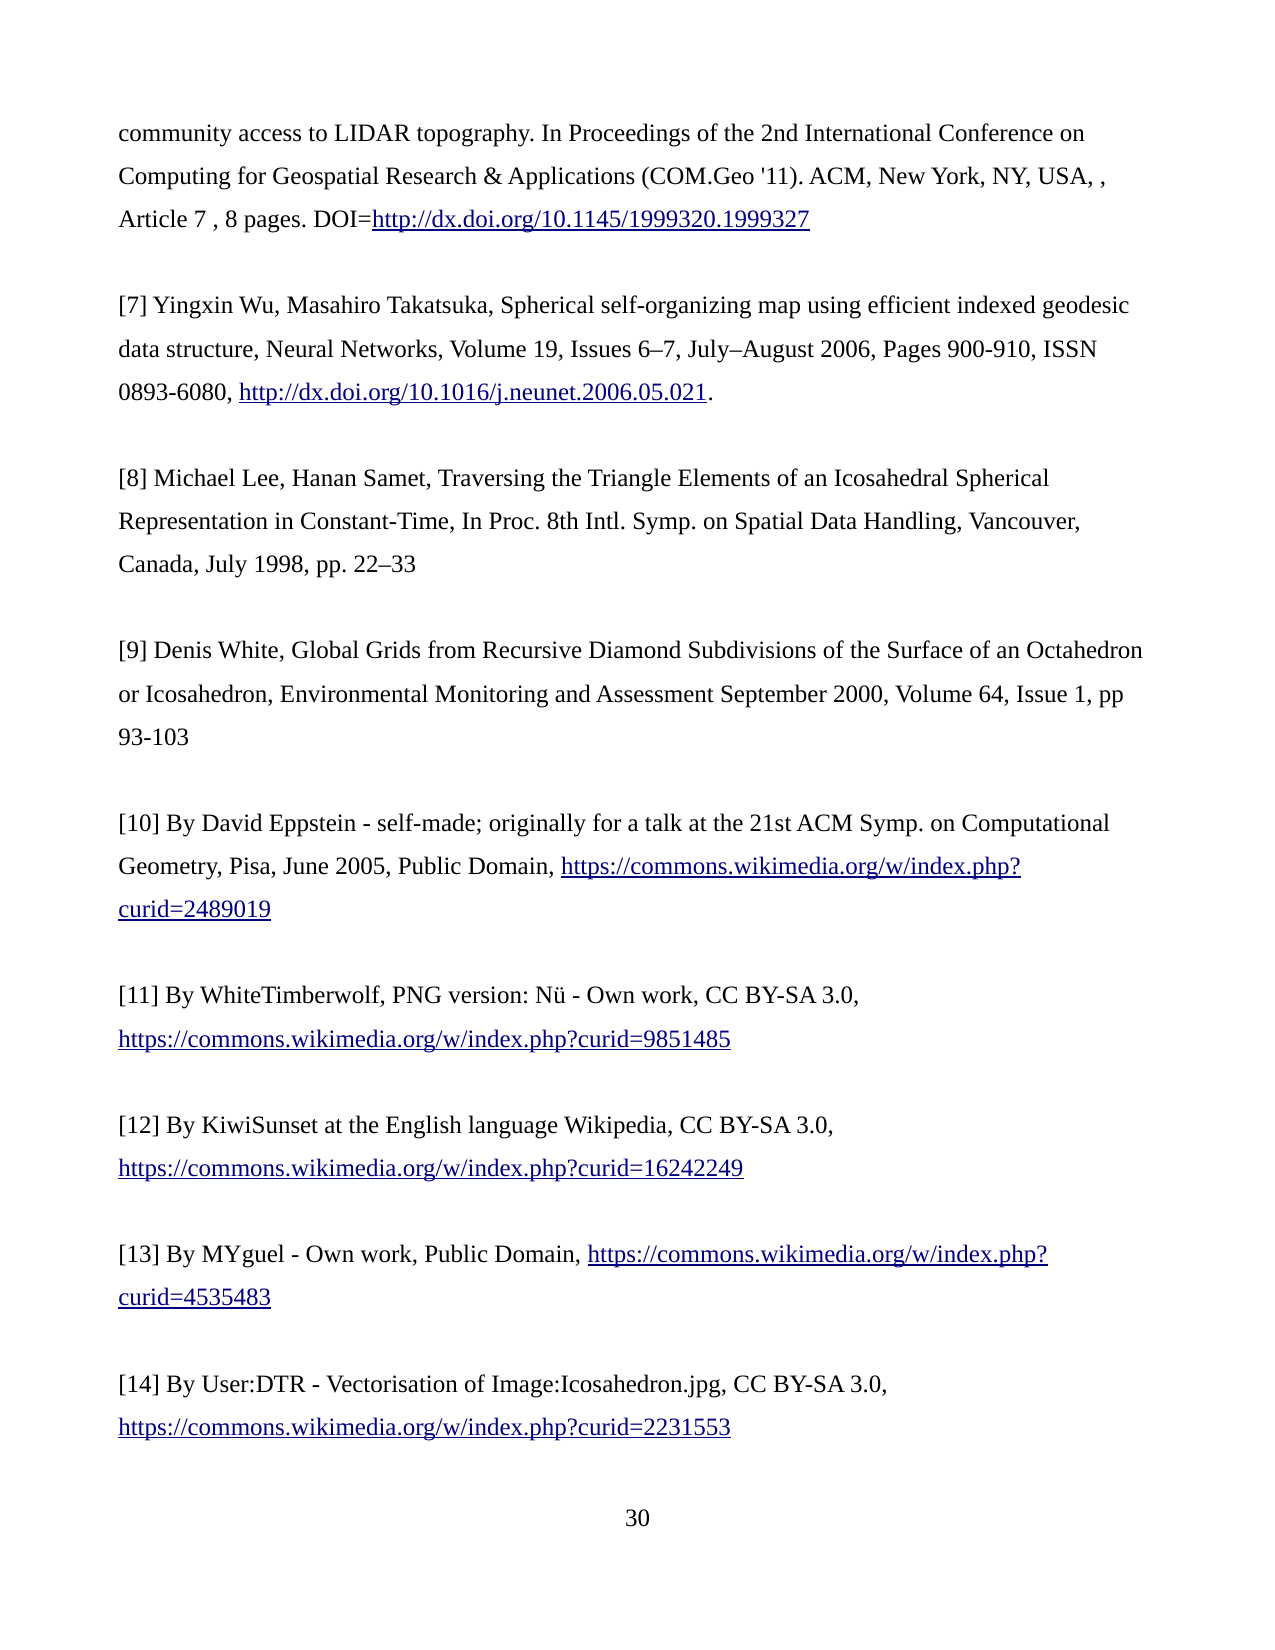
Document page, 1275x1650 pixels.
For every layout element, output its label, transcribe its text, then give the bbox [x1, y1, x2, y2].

text [14] By User:DTR - Vectorisation of Image:Icosahedron.jpg, CC BY-SA 3.0, https://commons.wikimedia.org/w/index.php?curid=2231553 [118, 1369, 1157, 1441]
text community access to LIDAR topography. In Proceedings of the 2nd International Conference on Computing for Geospatial Research & Applications (COM.Geo '11). ACM, New York, NY, USA, , Article 7 , 8 pages. DOI=http://dx.doi.org/10.1145/1999320.1999327 [118, 118, 1157, 233]
text [10] By David Eppstein - self-made; originally for a talk at the 21st ACM Symp. on Computational Geometry, Pisa, June 2005, Public Domain, https://commons.wikimedia.org/w/index.php?curid=2489019 [118, 808, 1157, 923]
text [11] By WhiteTimberwolf, PNG version: Nü - Own work, CC BY-SA 3.0, https://commons.wikimedia.org/w/index.php?curid=9851485 [118, 981, 1157, 1052]
text [9] Denis White, Global Grids from Recursive Diamond Subdivisions of the Surface of an Octahedron or Icosahedron, Environmental Monitoring and Assessment September 2000, Volume 64, Issue 1, pp 93-103 [118, 636, 1157, 751]
text [12] By KiwiSunset at the English language Wikipedia, CC BY-SA 3.0, https://commons.wikimedia.org/w/index.php?curid=16242249 [118, 1110, 1157, 1182]
text [8] Michael Lee, Hanan Samet, Traversing the Triangle Elements of an Icosahedral Spherical Representation in Constant-Time, In Proc. 8th Intl. Symp. on Spatial Data Handling, Vancouver, Canada, July 1998, pp. 22–33 [118, 463, 1157, 578]
text [13] By MYguel - Own work, Public Domain, https://commons.wikimedia.org/w/index.php?curid=4535483 [118, 1239, 1157, 1311]
text [7] Yingxin Wu, Masahiro Takatsuka, Spherical self-organizing map using efficient indexed geodesic data structure, Neural Networks, Volume 19, Issues 6–7, July–August 2006, Pages 900-910, ISSN 0893-6080, http://dx.doi.org/10.1016/j.neunet.2006.05.021. [118, 291, 1157, 406]
